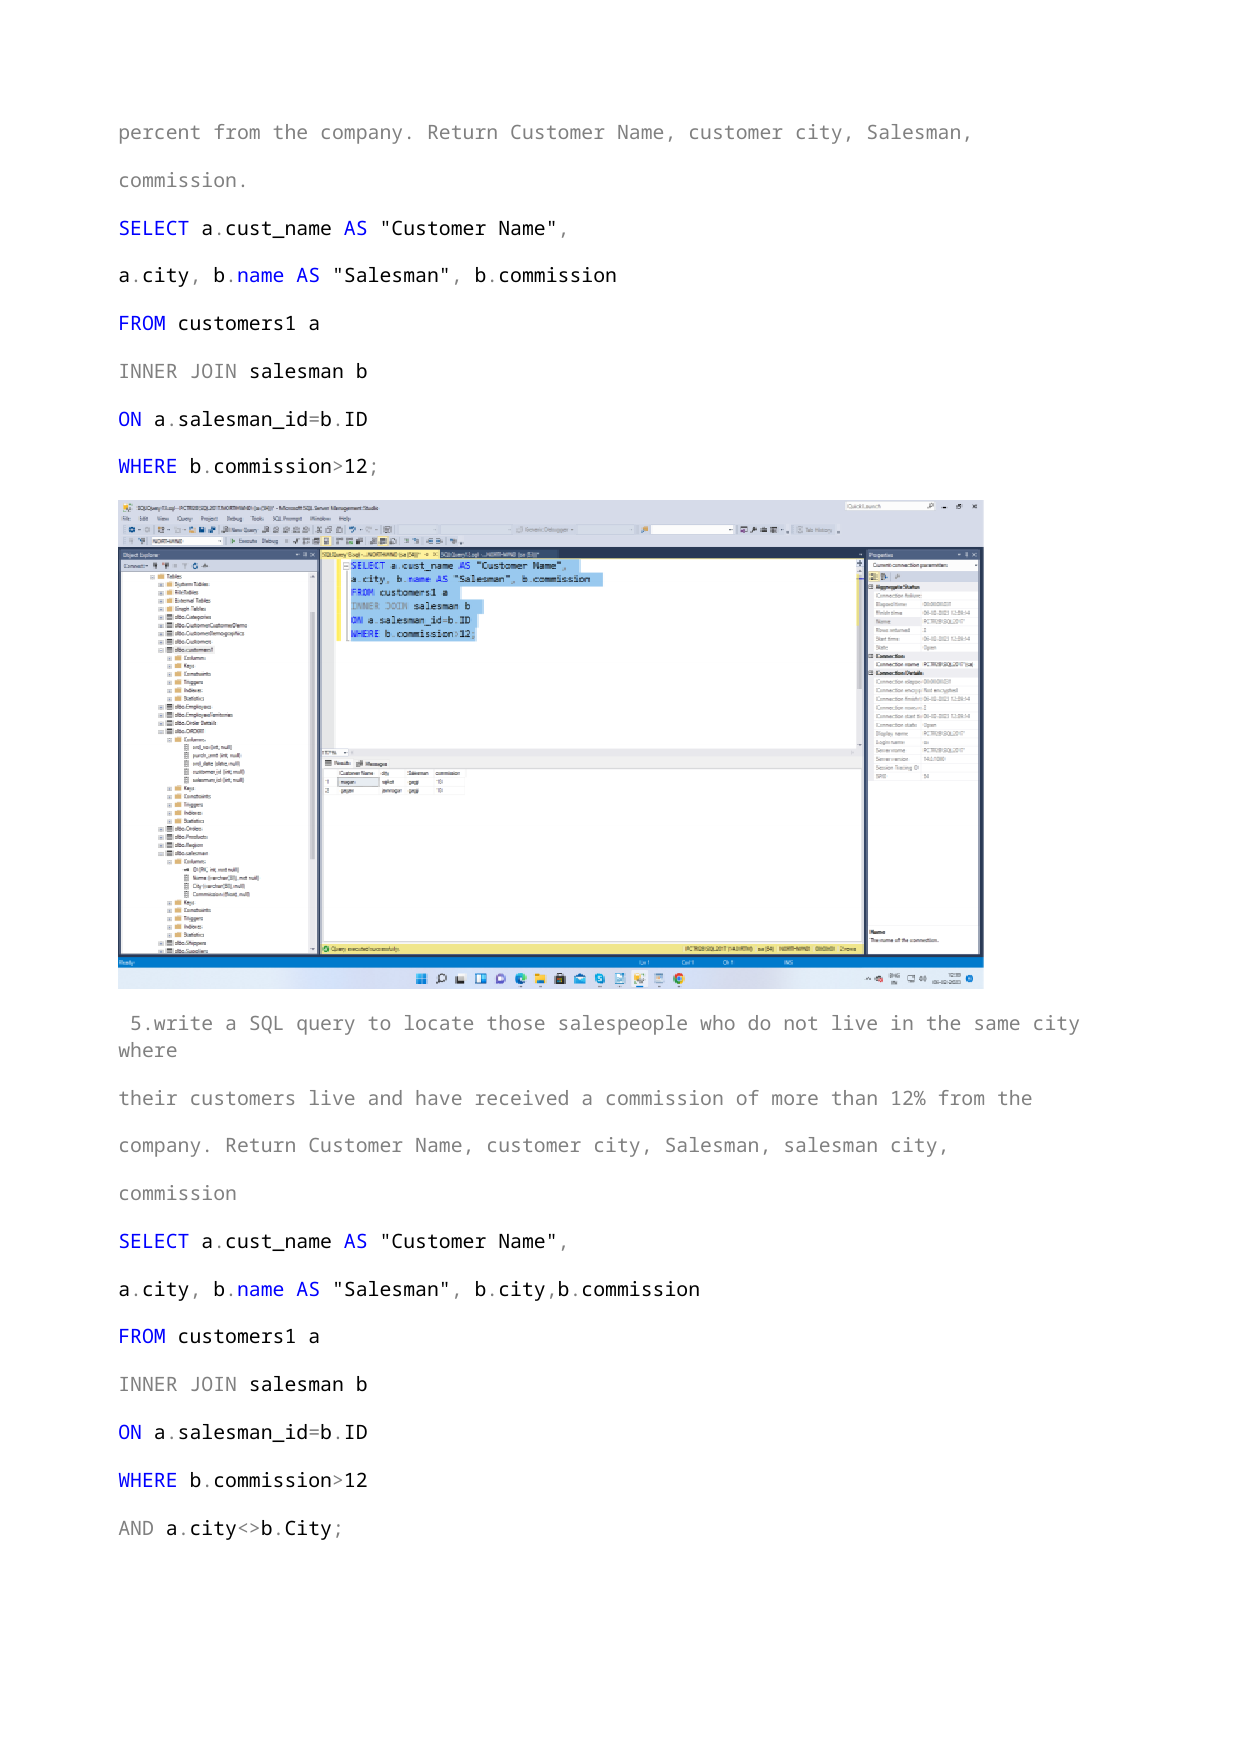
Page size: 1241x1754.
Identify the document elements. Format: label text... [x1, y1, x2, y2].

text commission. [118, 166, 1122, 193]
text AND a.city<>b.City; [118, 1514, 1122, 1541]
text commission [118, 1179, 1122, 1206]
text ON a.salesman_id=b.ID [118, 1418, 1122, 1445]
text SELECT a.cust_name AS "Customer Name", [118, 214, 1122, 241]
text FROM customers1 a [118, 1323, 1122, 1350]
text FROM customers1 a [118, 309, 1122, 336]
text their customers live and have received a commission of more than 12% from the [118, 1084, 1122, 1111]
text company. Return Customer Name, customer city, Salesman, salesman city, [118, 1132, 1122, 1158]
text INNER JOIN salesman b [118, 357, 1122, 384]
text ON a.salesman_id=b.ID [118, 405, 1122, 432]
text a.city, b.name AS "Salesman", b.commission [118, 262, 1122, 288]
text 5.write a SQL query to locate those salespeople who do not live in the same city where [118, 1009, 1122, 1063]
text SELECT a.cust_name AS "Customer Name", [118, 1227, 1122, 1254]
text WHERE b.commission>12 [118, 1466, 1122, 1493]
text INNER JOIN salesman b [118, 1371, 1122, 1398]
text percent from the company. Return Customer Name, customer city, Salesman, [118, 118, 1122, 145]
text WHERE b.commission>12; [118, 453, 1122, 480]
text a.city, b.name AS "Salesman", b.city,b.commission [118, 1275, 1122, 1302]
